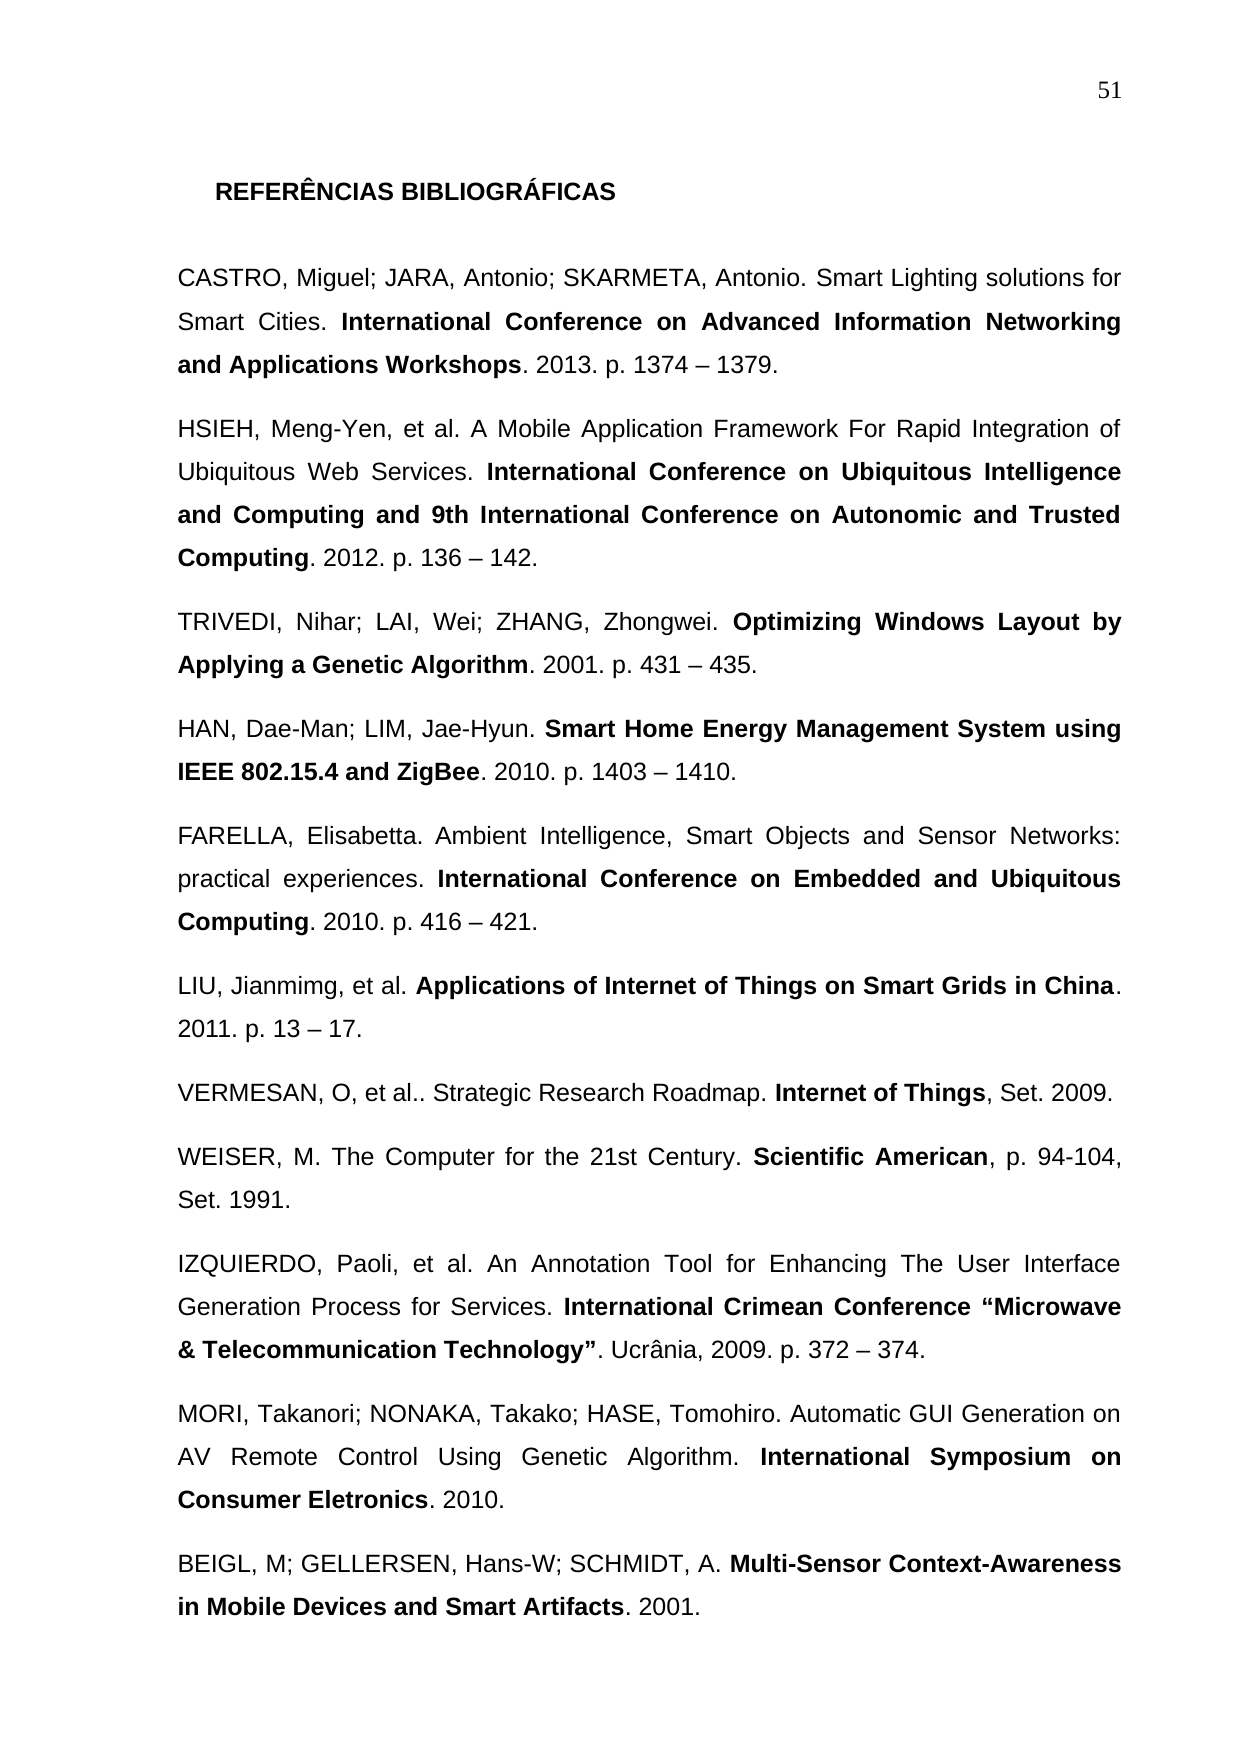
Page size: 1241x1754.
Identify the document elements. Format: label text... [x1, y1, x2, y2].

text MORI, Takanori; NONAKA, Takako; HASE, Tomohiro. Automatic GUI Generation on AV Remote Control Using Genetic Algorithm. International Symposium on Consumer Eletronics. 2010. [177, 1399, 1122, 1514]
text VERMESAN, O, et al.. Strategic Research Roadmap. Internet of Things, Set. 2009. [177, 1078, 1122, 1107]
text HAN, Dae-Man; LIM, Jae-Hyun. Smart Home Energy Management System using IEEE 802.15.4 and ZigBee. 2010. p. 1403 – 1410. [177, 714, 1122, 786]
text CASTRO, Miguel; JARA, Antonio; SKARMETA, Antonio. Smart Lighting solutions for Smart Cities. International Conference on Advanced Information Networking and Applications Workshops. 2013. p. 1374 – 1379. [177, 263, 1122, 378]
text FARELLA, Elisabetta. Ambient Intelligence, Smart Objects and Sensor Networks: practical experiences. International Conference on Embedded and Ubiquitous Computing. 2010. p. 416 – 421. [177, 821, 1122, 936]
text IZQUIERDO, Paoli, et al. An Annotation Tool for Enhancing The User Interface Generation Process for Services. International Crimean Conference “Microwave & Telecommunication Technology”. Ucrânia, 2009. p. 372 – 374. [177, 1249, 1122, 1364]
text LIU, Jianmimg, et al. Applications of Internet of Things on Smart Grids in China. 2011. p. 13 – 17. [177, 971, 1122, 1043]
text WEISER, M. The Computer for the 21st Century. Scientific American, p. 94-104, Set. 1991. [177, 1142, 1122, 1214]
text TRIVEDI, Nihar; LAI, Wei; ZHANG, Zhongwei. Optimizing Windows Layout by Applying a Genetic Algorithm. 2001. p. 431 – 435. [177, 607, 1122, 679]
text BEIGL, M; GELLERSEN, Hans-W; SCHMIDT, A. Multi-Sensor Context-Awareness in Mobile Devices and Smart Artifacts. 2001. [177, 1549, 1122, 1621]
list REFERÊNCIAS BIBLIOGRÁFICAS [177, 177, 1122, 206]
text HSIEH, Meng-Yen, et al. A Mobile Application Framework For Rapid Integration of Ubiquitous Web Services. International Conference on Ubiquitous Intelligence and Computing and 9th International Conference on Autonomic and Trusted Computing. 2012. p. 136 – 142. [177, 414, 1122, 572]
